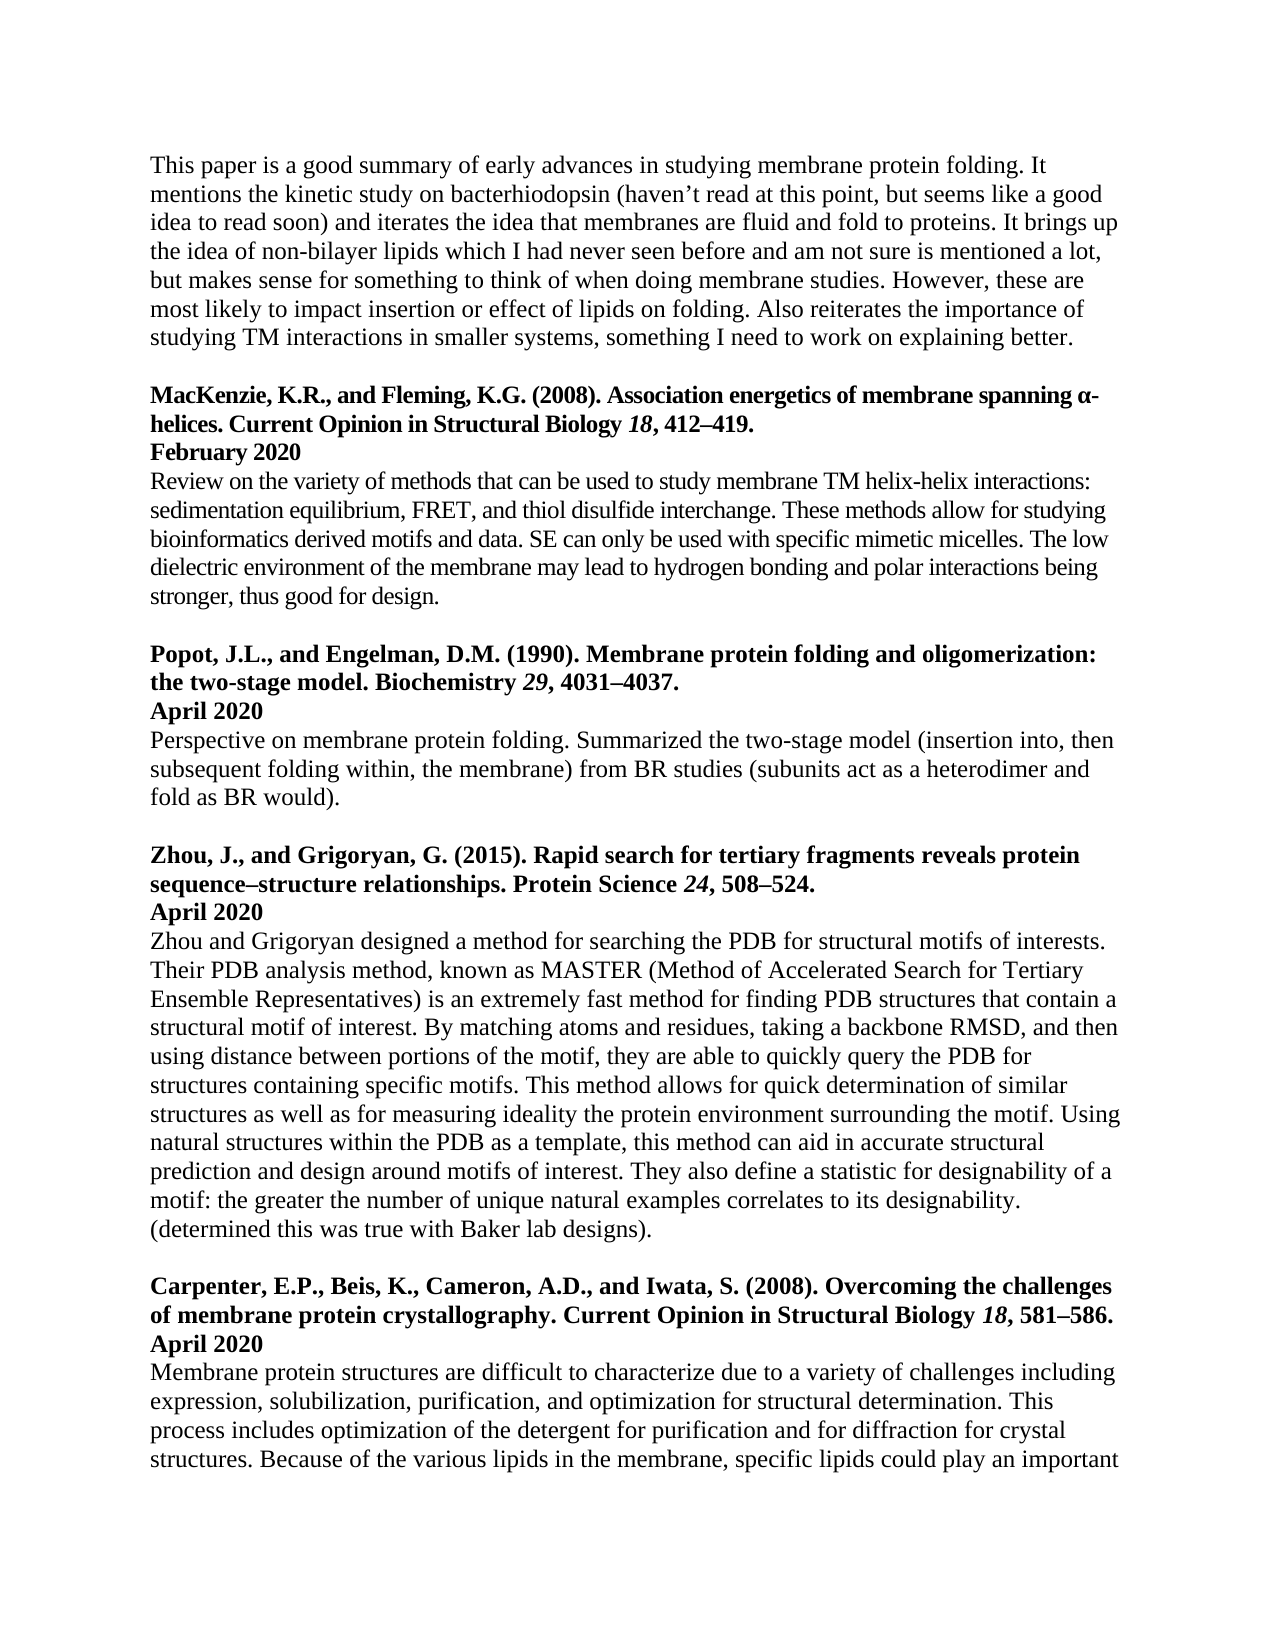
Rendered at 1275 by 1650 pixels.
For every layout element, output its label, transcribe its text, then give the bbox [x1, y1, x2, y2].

text Membrane protein structures are difficult to characterize due to a variety of challenges including expression, solubilization, purification, and optimization for structural determination. This process includes optimization of the detergent for purification and for diffraction for crystal structures. Because of the various lipids in the membrane, specific lipids could play an important [150, 1357, 1125, 1472]
text Review on the variety of methods that can be used to study membrane TM helix-helix interactions: sedimentation equilibrium, FRET, and thiol disulfide interchange. These methods allow for studying bioinformatics derived motifs and data. SE can only be used with specific mimetic micelles. The low dielectric environment of the membrane may lead to hydrogen bonding and polar interactions being stronger, thus good for design. [150, 466, 1125, 610]
text Zhou and Grigoryan designed a method for searching the PDB for structural motifs of interests. Their PDB analysis method, known as MASTER (Method of Accelerated Search for Tertiary Ensemble Representatives) is an extremely fast method for finding PDB structures that contain a structural motif of interest. By matching atoms and residues, taking a backbone RMSD, and then using distance between portions of the motif, they are able to quickly query the PDB for structures containing specific motifs. This method allows for quick determination of similar structures as well as for measuring ideality the protein environment surrounding the motif. Using natural structures within the PDB as a template, this method can aid in accurate structural prediction and design around motifs of interest. They also define a statistic for designability of a motif: the greater the number of unique natural examples correlates to its designability. (determined this was true with Baker lab designs). [150, 926, 1125, 1242]
text This paper is a good summary of early advances in studying membrane protein folding. It mentions the kinetic study on bacterhiodopsin (haven’t read at this point, but seems like a good idea to read soon) and iterates the idea that membranes are fluid and fold to proteins. It brings up the idea of non-bilayer lipids which I had never seen before and am not sure is mentioned a lot, but makes sense for something to think of when doing membrane studies. However, these are most likely to impact insertion or effect of lipids on folding. Also reiterates the importance of studying TM interactions in smaller systems, something I need to work on explaining better. [150, 150, 1125, 351]
text April 2020 [150, 1329, 1125, 1357]
text Popot, J.L., and Engelman, D.M. (1990). Membrane protein folding and oligomerization: the two-stage model. Biochemistry 29, 4031–4037. [150, 639, 1125, 696]
text April 2020 [150, 696, 1125, 725]
text MacKenzie, K.R., and Fleming, K.G. (2008). Association energetics of membrane spanning α-helices. Current Opinion in Structural Biology 18, 412–419. [150, 380, 1125, 437]
text Zhou, J., and Grigoryan, G. (2015). Rapid search for tertiary fragments reveals protein sequence–structure relationships. Protein Science 24, 508–524. [150, 840, 1125, 897]
text April 2020 [150, 897, 1125, 926]
text Carpenter, E.P., Beis, K., Cameron, A.D., and Iwata, S. (2008). Overcoming the challenges of membrane protein crystallography. Current Opinion in Structural Biology 18, 581–586. [150, 1271, 1125, 1329]
text February 2020 [150, 437, 1125, 466]
text Perspective on membrane protein folding. Summarized the two-stage model (insertion into, then subsequent folding within, the membrane) from BR studies (subunits act as a heterodimer and fold as BR would). [150, 725, 1125, 811]
